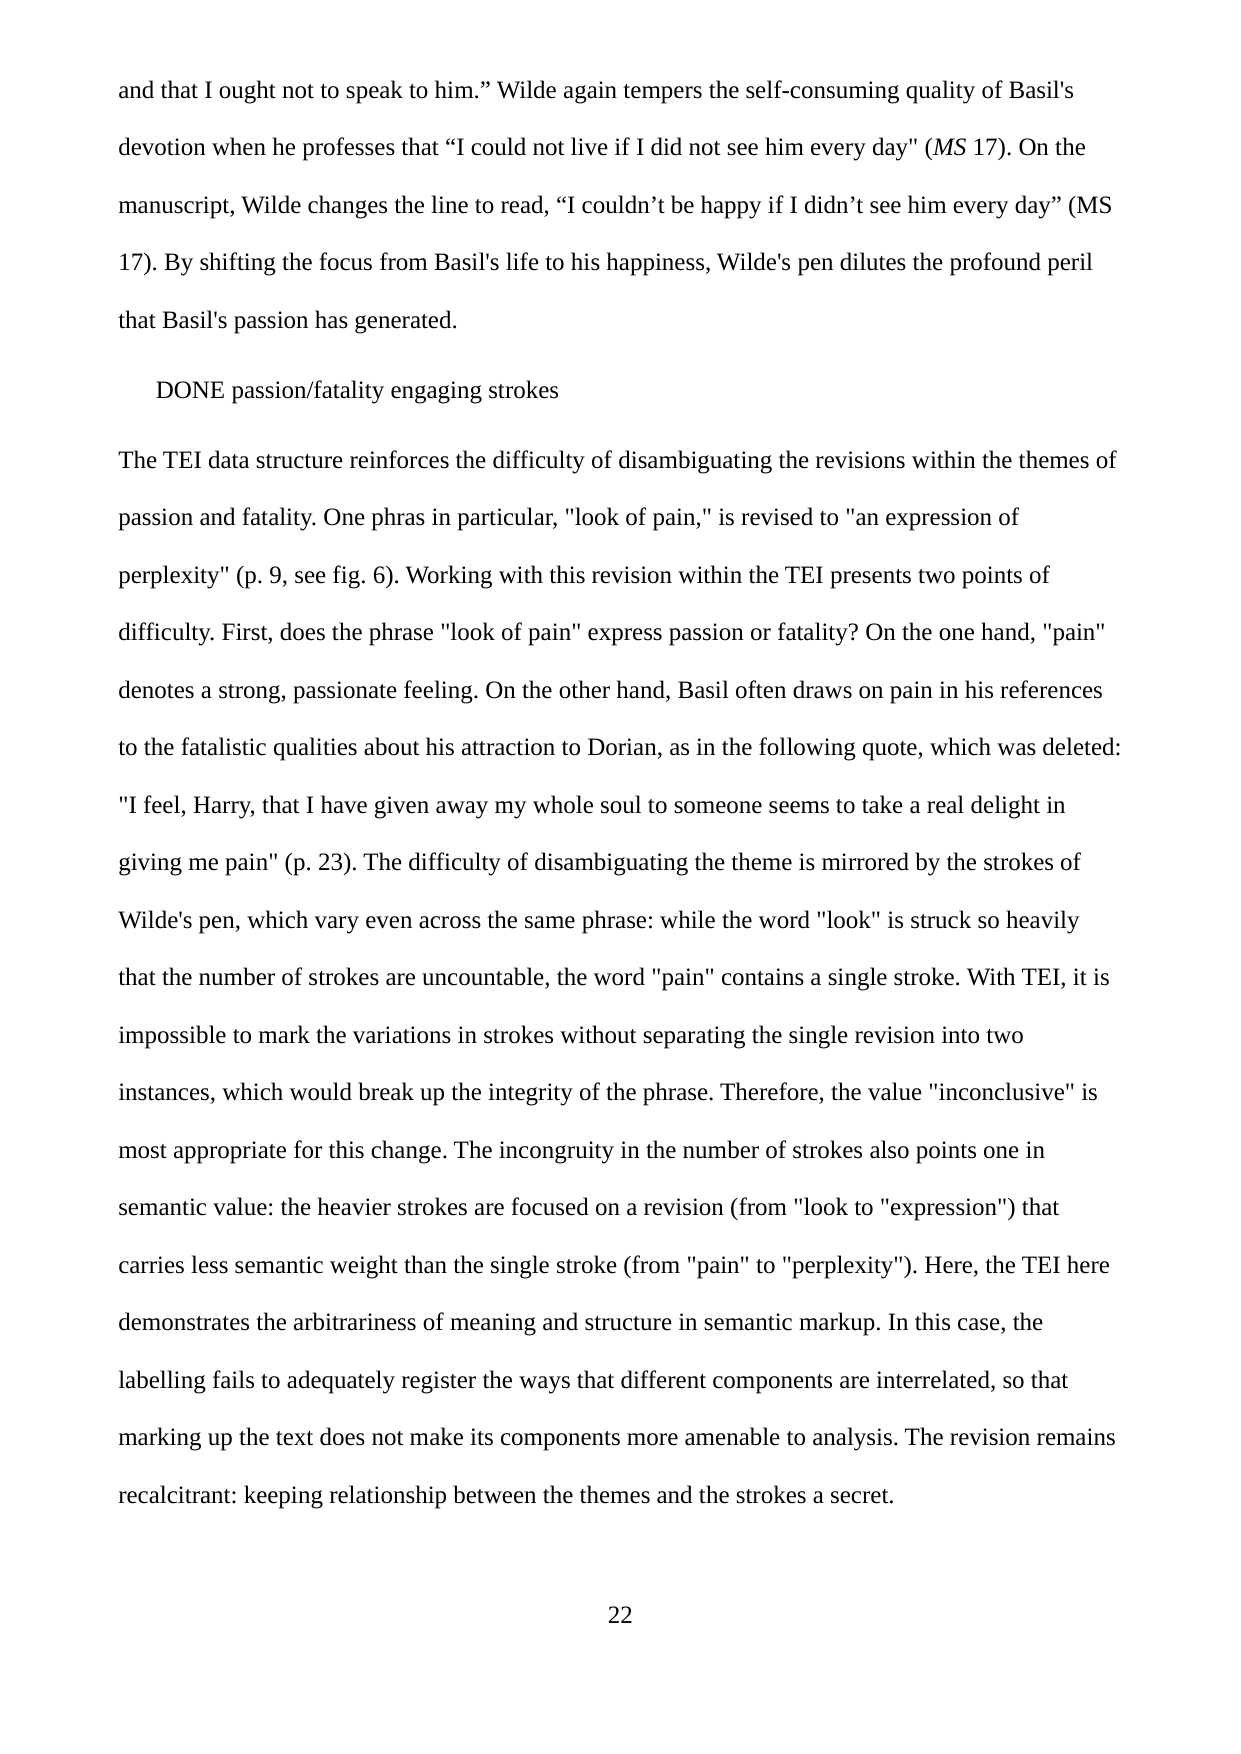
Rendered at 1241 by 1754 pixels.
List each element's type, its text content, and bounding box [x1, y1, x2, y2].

text and that I ought not to speak to him.” Wilde again tempers the self-consuming quality of Basil's devotion when he professes that “I could not live if I did not see him every day" (MS 17). On the manuscript, Wilde changes the line to read, “I couldn’t be happy if I didn’t see him every day” (MS 17). By shifting the focus from Basil's life to his happiness, Wilde's pen dilutes the profound peril that Basil's passion has generated. [118, 75, 1122, 334]
text The TEI data structure reinforces the difficulty of disambiguating the revisions within the themes of passion and fatality. One phras in particular, "look of pain," is revised to "an expression of perplexity" (p. 9, see fig. 6). Working with this revision within the TEI presents two points of difficulty. First, does the phrase "look of pain" express passion or fatality? On the one hand, "pain" denotes a strong, passionate feeling. On the other hand, Basil often draws on pain in his references to the fatalistic qualities about his attraction to Dorian, as in the following quote, which was deleted: "I feel, Harry, that I have given away my whole soul to someone seems to take a real delight in giving me pain" (p. 23). The difficulty of disambiguating the theme is mirrored by the strokes of Wilde's pen, which vary even across the same phrase: while the word "look" is struck so heavily that the number of strokes are uncountable, the word "pain" contains a single stroke. With TEI, it is impossible to mark the variations in strokes without separating the single revision into two instances, which would break up the integrity of the phrase. Therefore, the value "inconclusive" is most appropriate for this change. The incongruity in the number of strokes also points one in semantic value: the heavier strokes are focused on a revision (from "look to "expression") that carries less semantic weight than the single stroke (from "pain" to "perplexity"). Here, the TEI here demonstrates the arbitrariness of meaning and structure in semantic markup. In this case, the labelling fails to adequately register the ways that different components are interrelated, so that marking up the text does not make its components more amenable to analysis. The revision remains recalcitrant: keeping relationship between the themes and the strokes a secret. [118, 445, 1122, 1509]
text DONE passion/fatality engaging strokes [156, 375, 1122, 404]
